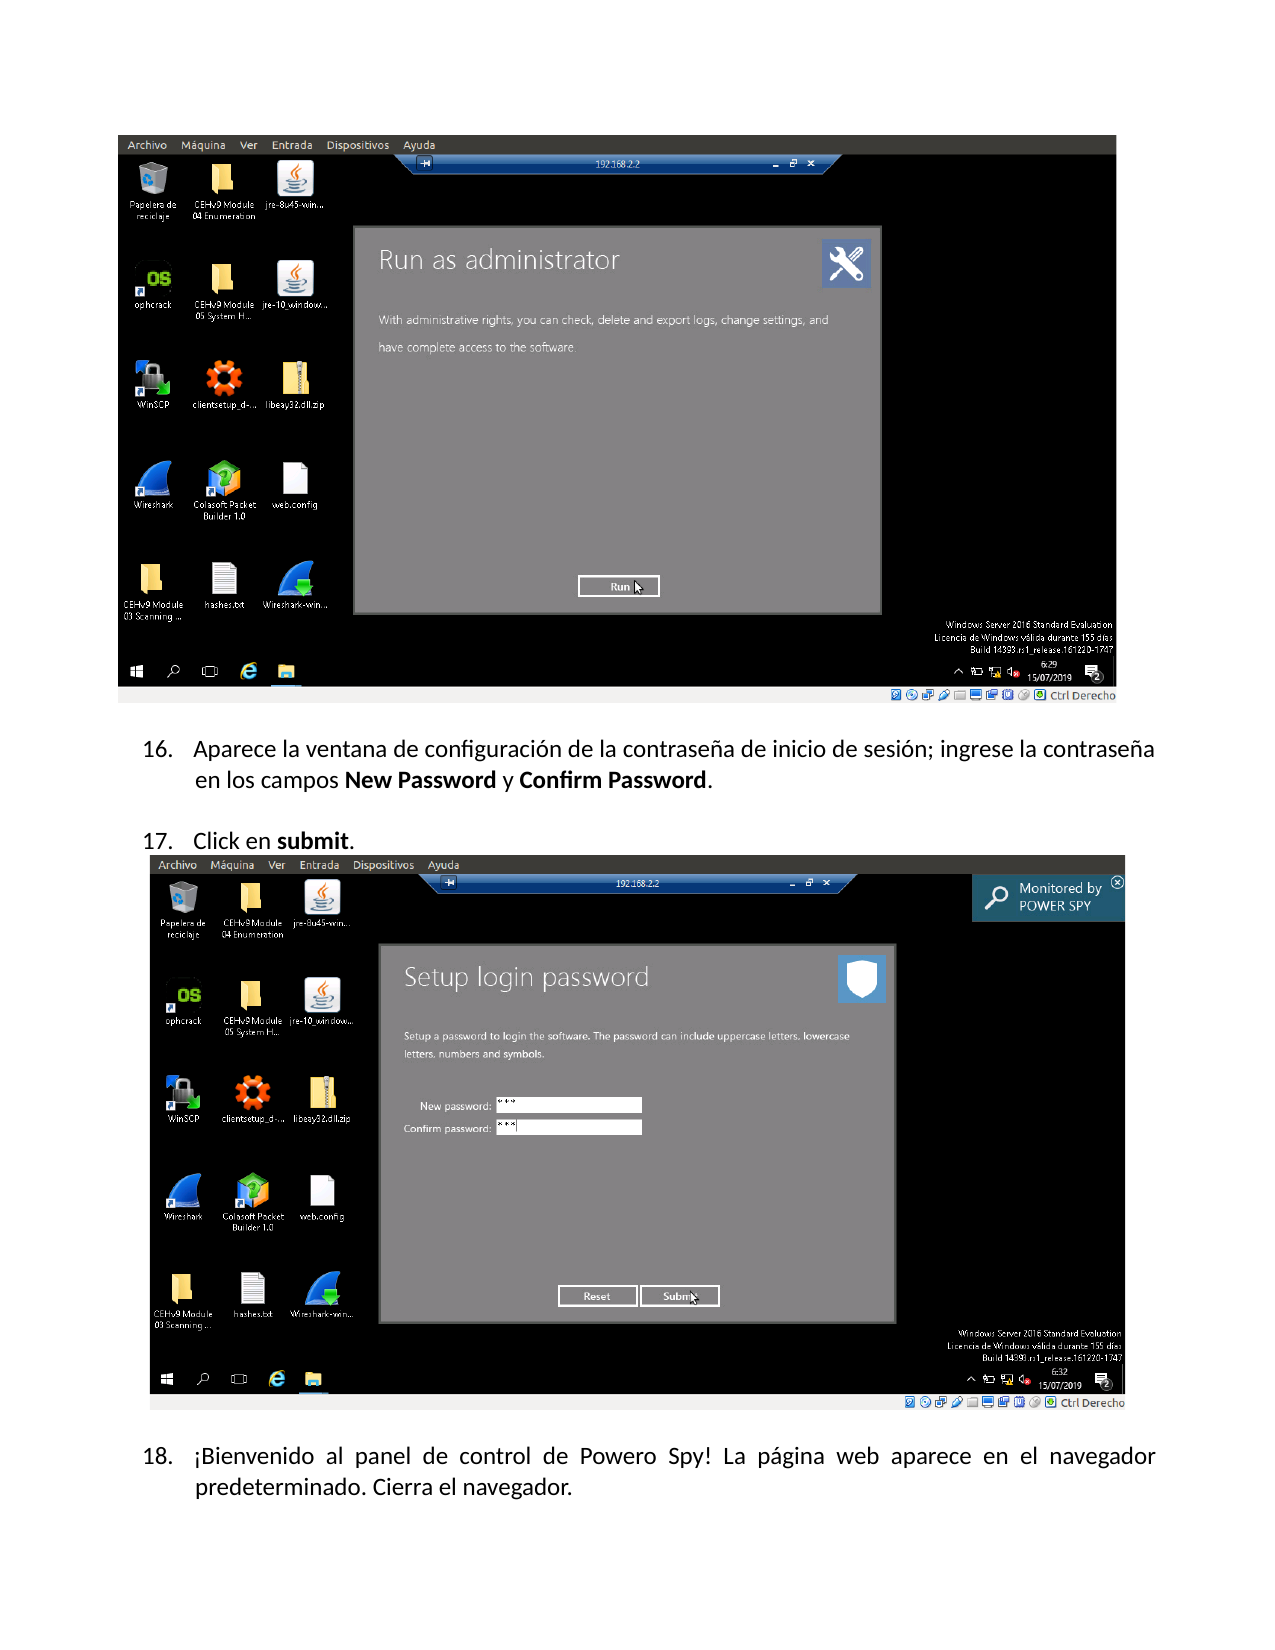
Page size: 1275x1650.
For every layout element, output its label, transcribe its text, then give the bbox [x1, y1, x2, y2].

picture [118, 135, 1117, 703]
picture [149, 855, 1126, 1410]
list Click en submit. [142, 825, 1157, 855]
list ¡Bienvenido al panel de control de Powero Spy! La página web aparece en el navegador predeterminado. Cierra el navegador. [142, 1440, 1157, 1501]
list Aparece la ventana de configuración de la contraseña de inicio de sesión; ingrese la contraseña en los campos New Password y Confirm Password. [142, 733, 1157, 794]
